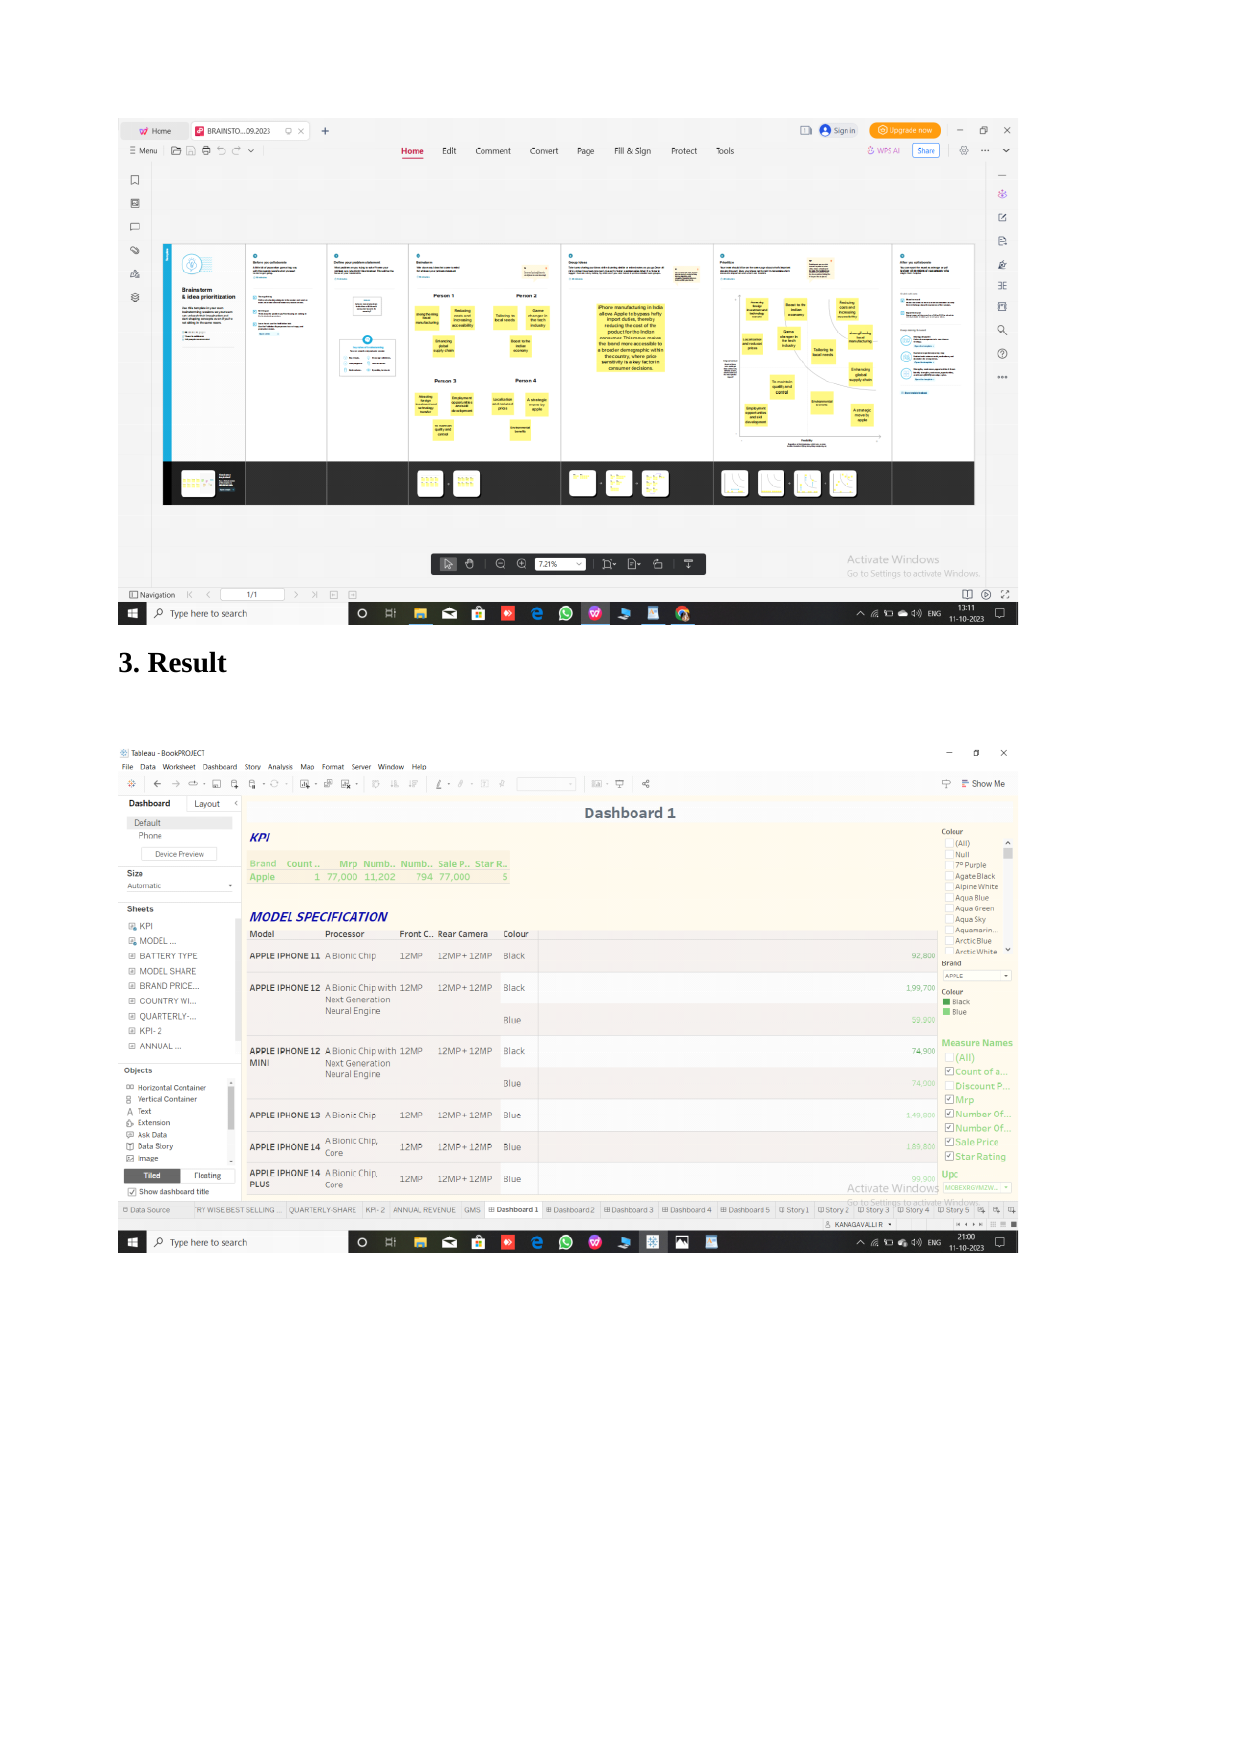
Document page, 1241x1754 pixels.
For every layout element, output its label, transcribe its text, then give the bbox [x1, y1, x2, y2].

text 3. Result [118, 645, 1122, 679]
